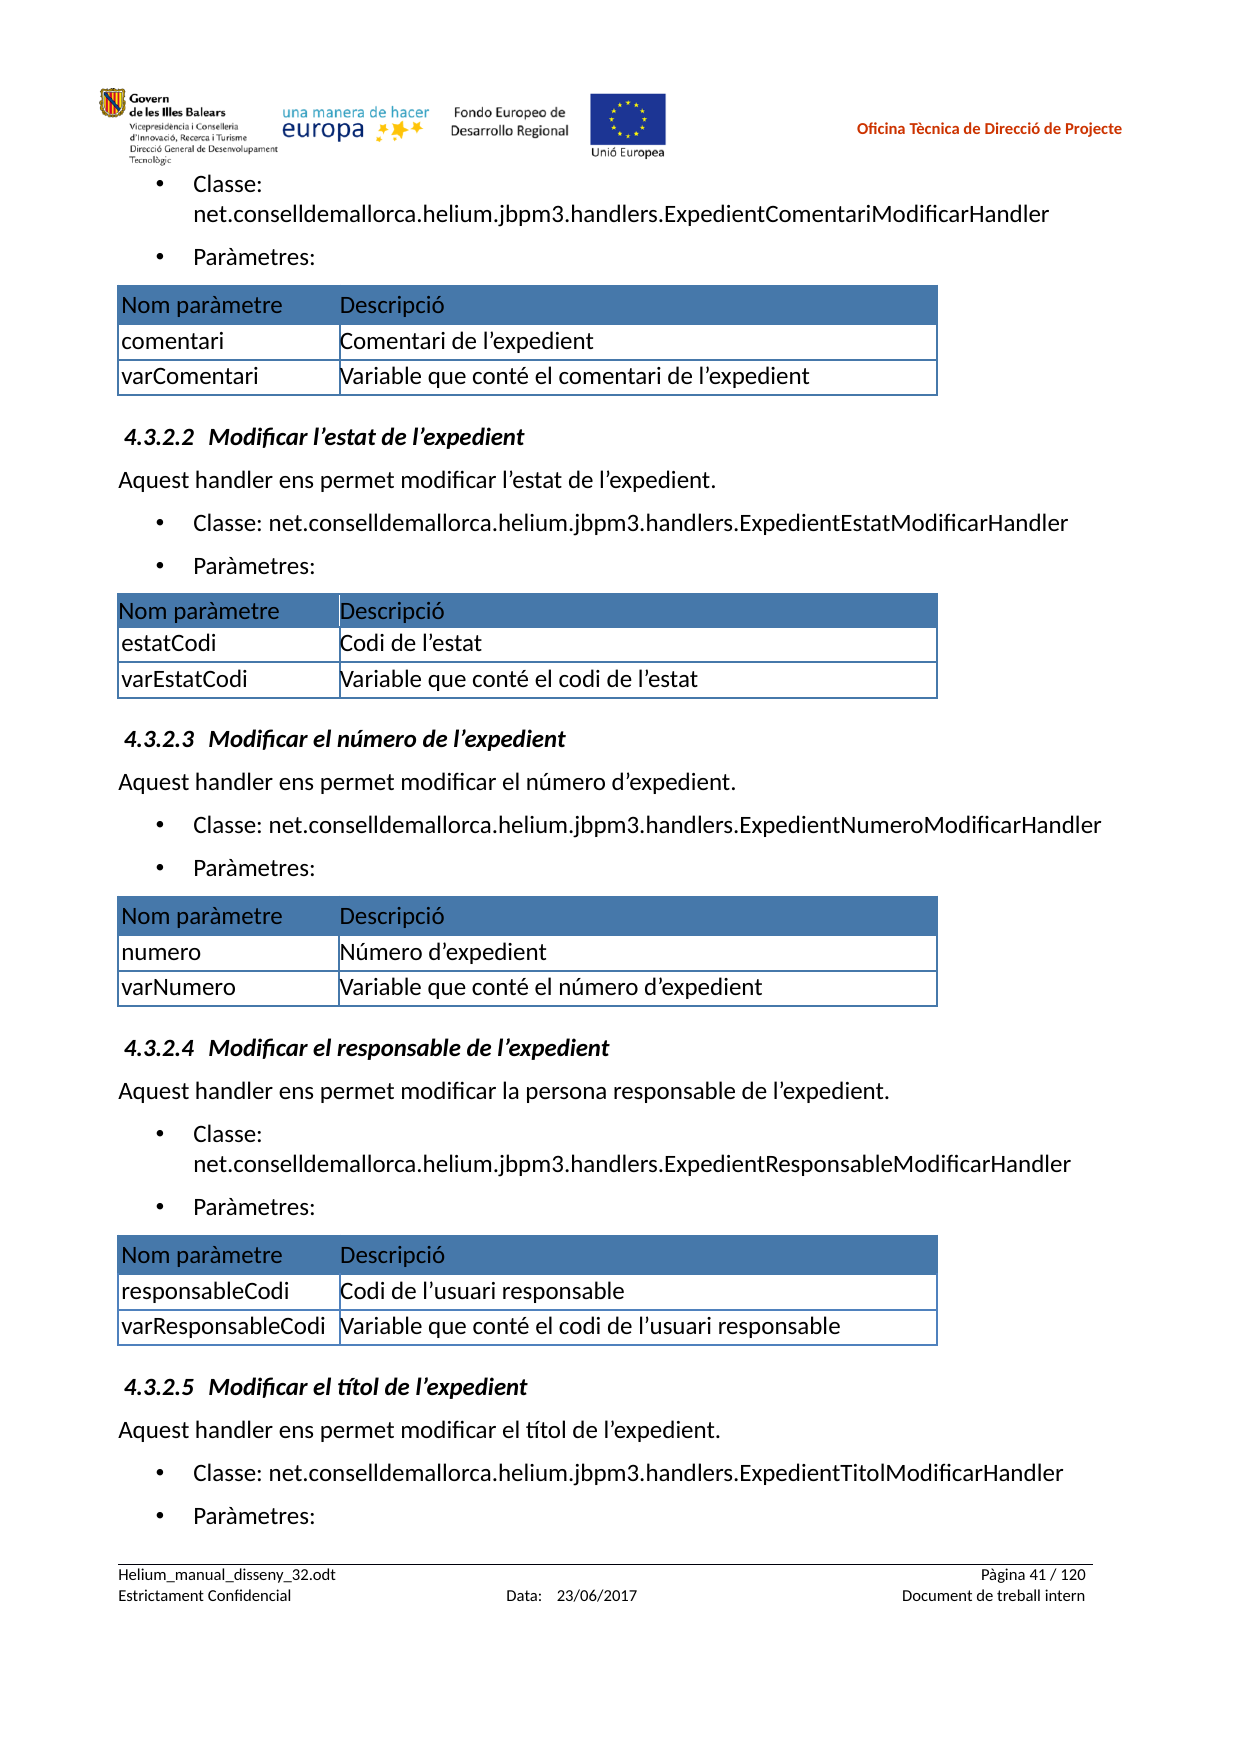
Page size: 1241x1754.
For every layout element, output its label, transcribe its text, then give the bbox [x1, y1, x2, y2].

table_header Nom paràmetre [119, 898, 338, 934]
list Paràmetres: [156, 1191, 1122, 1222]
table_cell Número d’expedient [340, 936, 936, 969]
list Classe: net.conselldemallorca.helium.jbpm3.handlers.ExpedientNumeroModificarHandler [156, 809, 1122, 840]
table_cell varNumero [119, 972, 338, 1005]
table_header Nom paràmetre [119, 1237, 339, 1273]
table_header Descripció [341, 1237, 936, 1273]
list Paràmetres: [156, 852, 1122, 883]
table_header Descripció [340, 898, 936, 934]
table_cell responsableCodi [119, 1275, 339, 1308]
text Aquest handler ens permet modificar l’estat de l’expedient. [118, 464, 1122, 494]
subtitle Modificar el responsable de l’expedient [118, 1032, 1122, 1062]
table_header Descripció [341, 287, 936, 323]
text Aquest handler ens permet modificar el número d’expedient. [118, 766, 1122, 797]
table_cell Variable que conté el comentari de l’expedient [341, 361, 936, 394]
table_cell numero [119, 936, 338, 969]
list Paràmetres: [156, 1500, 1122, 1530]
table_cell Codi de l’usuari responsable [341, 1275, 936, 1308]
table_cell Variable que conté el número d’expedient [340, 972, 936, 1005]
table_header Nom paràmetre [119, 595, 339, 626]
table_cell varComentari [119, 361, 339, 394]
list Classe: net.conselldemallorca.helium.jbpm3.handlers.ExpedientTitolModificarHandler [156, 1457, 1122, 1487]
table_cell estatCodi [119, 628, 339, 661]
list Paràmetres: [156, 550, 1122, 580]
subtitle Modificar el títol de l’expedient [118, 1371, 1122, 1401]
subtitle Modificar el número de l’expedient [118, 724, 1122, 754]
table_cell Variable que conté el codi de l’estat [341, 663, 936, 697]
list Classe: net.conselldemallorca.helium.jbpm3.handlers.ExpedientResponsableModificarHandler [156, 1118, 1122, 1179]
table_cell Comentari de l’expedient [341, 325, 936, 358]
table_cell varResponsableCodi [119, 1311, 339, 1344]
table_cell Codi de l’estat [341, 628, 936, 661]
table_cell varEstatCodi [119, 663, 339, 697]
picture [99, 87, 668, 166]
text Aquest handler ens permet modificar la persona responsable de l’expedient. [118, 1075, 1122, 1105]
subtitle Modificar l’estat de l’expedient [118, 421, 1122, 451]
list Classe: net.conselldemallorca.helium.jbpm3.handlers.ExpedientComentariModificarHandler [156, 168, 1122, 229]
text Aquest handler ens permet modificar el títol de l’expedient. [118, 1414, 1122, 1444]
table_cell Variable que conté el codi de l’usuari responsable [341, 1311, 936, 1344]
table_cell comentari [119, 325, 339, 358]
list Paràmetres: [156, 241, 1122, 272]
table_header Descripció [340, 595, 936, 626]
list Classe: net.conselldemallorca.helium.jbpm3.handlers.ExpedientEstatModificarHandler [156, 507, 1122, 537]
table_header Nom paràmetre [119, 287, 339, 323]
